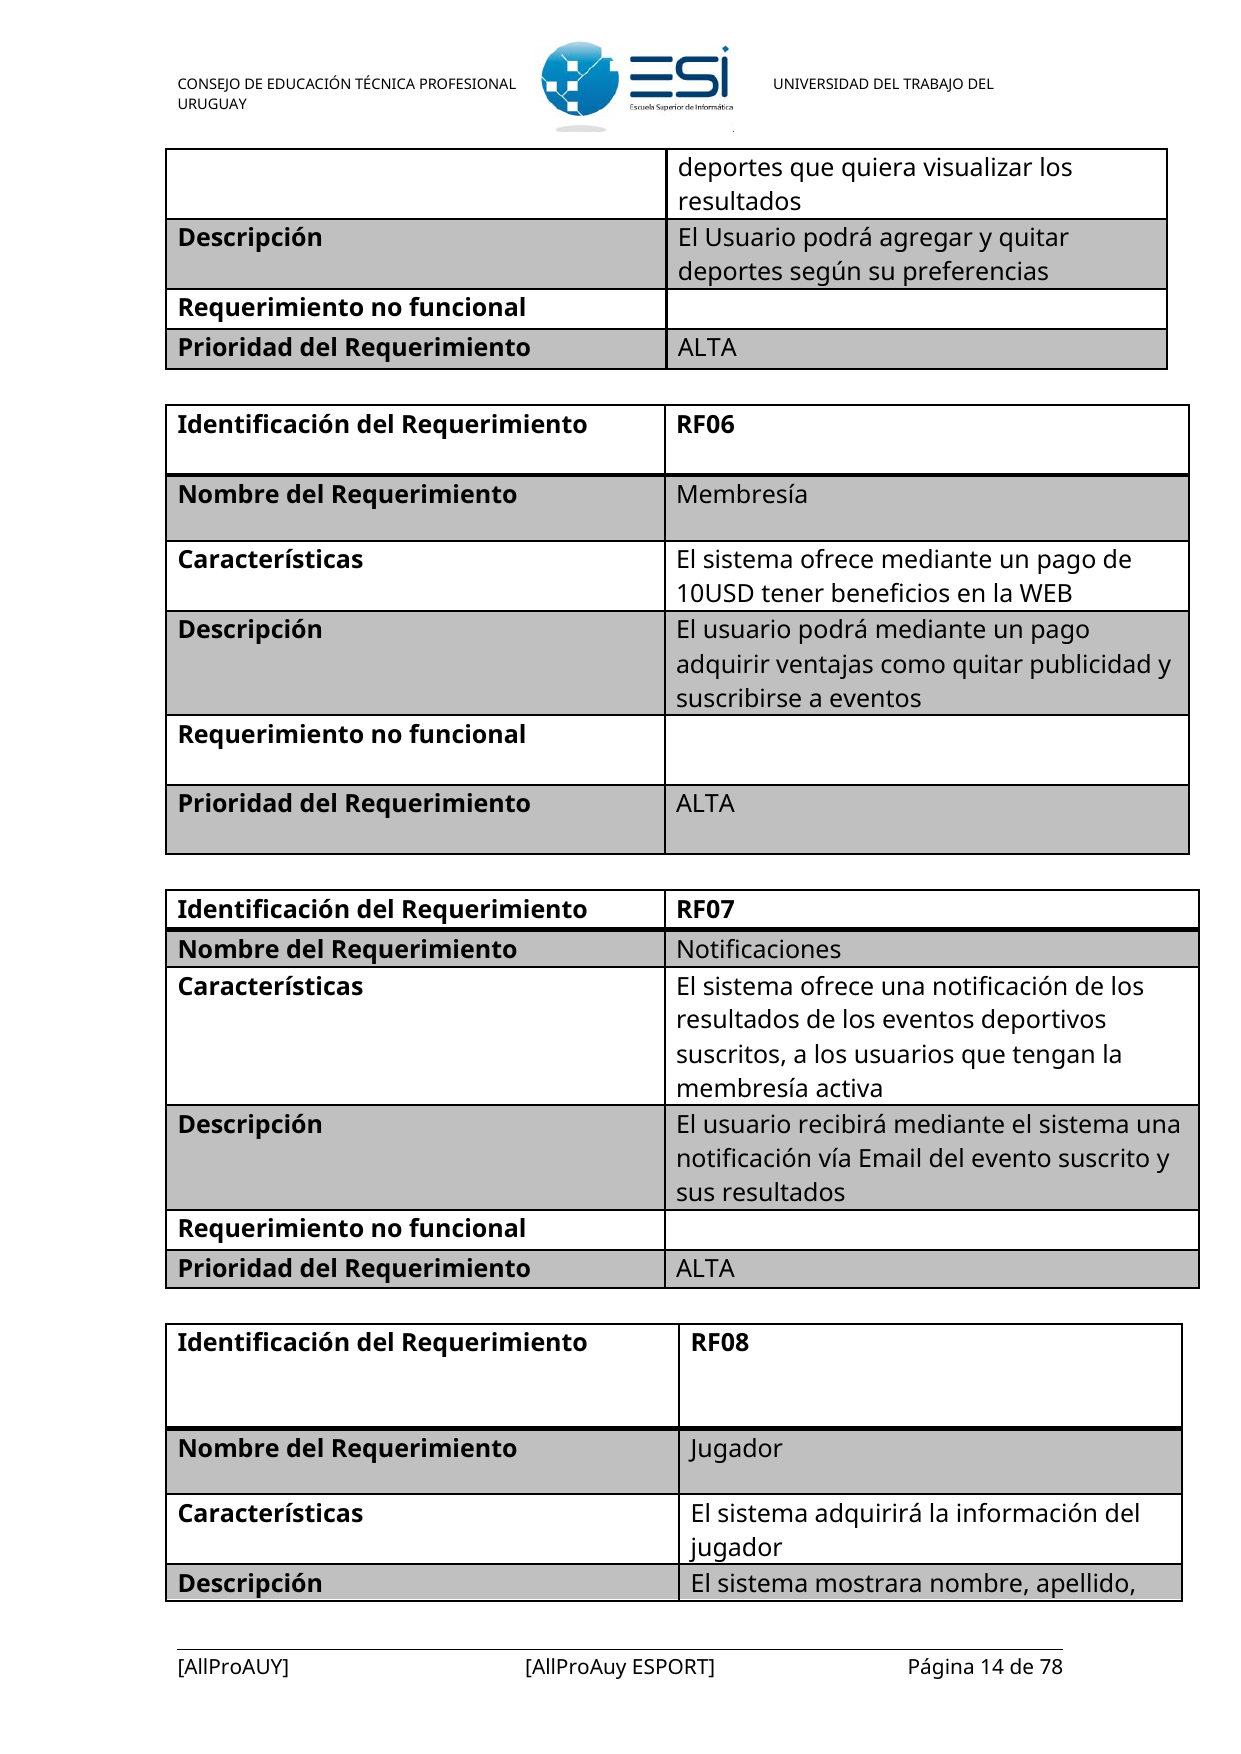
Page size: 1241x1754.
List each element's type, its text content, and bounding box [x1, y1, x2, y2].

table_cell [666, 1211, 1198, 1249]
table_cell Descripción [167, 220, 665, 288]
table_cell ALTA [668, 330, 1166, 368]
table_header Identificación del Requerimiento [167, 406, 664, 472]
table_cell Nombre del Requerimiento [167, 932, 664, 966]
table_cell Prioridad del Requerimiento [167, 1251, 664, 1287]
table_cell El sistema ofrece una notificación de los resultados de los eventos deportivos suscritos, a los usuarios que tengan la membresía activa [666, 968, 1198, 1104]
table_cell El sistema adquirirá la información del jugador [680, 1495, 1181, 1563]
table_cell El sistema ofrece mediante un pago de 10USD tener beneficios en la WEB [666, 542, 1188, 610]
table_cell Descripción [167, 1106, 664, 1209]
table_cell ALTA [666, 786, 1188, 853]
table_header RF07 [666, 891, 1198, 927]
table_cell El Usuario podrá agregar y quitar deportes según su preferencias [668, 220, 1166, 288]
table_cell Nombre del Requerimiento [167, 477, 664, 540]
table_cell Características [167, 968, 664, 1104]
table_cell Descripción [167, 612, 664, 714]
table_cell Requerimiento no funcional [167, 290, 665, 328]
picture [534, 39, 734, 132]
table_cell El usuario recibirá mediante el sistema una notificación vía Email del evento suscrito y sus resultados [666, 1106, 1198, 1209]
table_cell Prioridad del Requerimiento [167, 786, 664, 853]
table_cell Notificaciones [666, 932, 1198, 966]
table_header Identificación del Requerimiento [167, 891, 664, 927]
table_cell [666, 716, 1188, 784]
table_cell Membresía [666, 477, 1188, 540]
table_cell Nombre del Requerimiento [167, 1431, 678, 1493]
table_cell Requerimiento no funcional [167, 1211, 664, 1249]
table_header Identificación del Requerimiento [167, 1325, 678, 1426]
table_cell El usuario podrá mediante un pago adquirir ventajas como quitar publicidad y suscribirse a eventos [666, 612, 1188, 714]
table_cell [668, 290, 1166, 328]
table_cell [167, 150, 665, 218]
table_cell Jugador [680, 1431, 1181, 1493]
table_cell Prioridad del Requerimiento [167, 330, 665, 368]
table_header RF06 [666, 406, 1188, 472]
table_header RF08 [680, 1325, 1181, 1426]
table_cell El sistema mostrara nombre, apellido, [680, 1565, 1181, 1599]
table_cell Características [167, 1495, 678, 1563]
table_cell ALTA [666, 1251, 1198, 1287]
table_cell Requerimiento no funcional [167, 716, 664, 784]
table_cell Descripción [167, 1565, 678, 1599]
table_cell Características [167, 542, 664, 610]
table_cell deportes que quiera visualizar los resultados [668, 150, 1166, 218]
